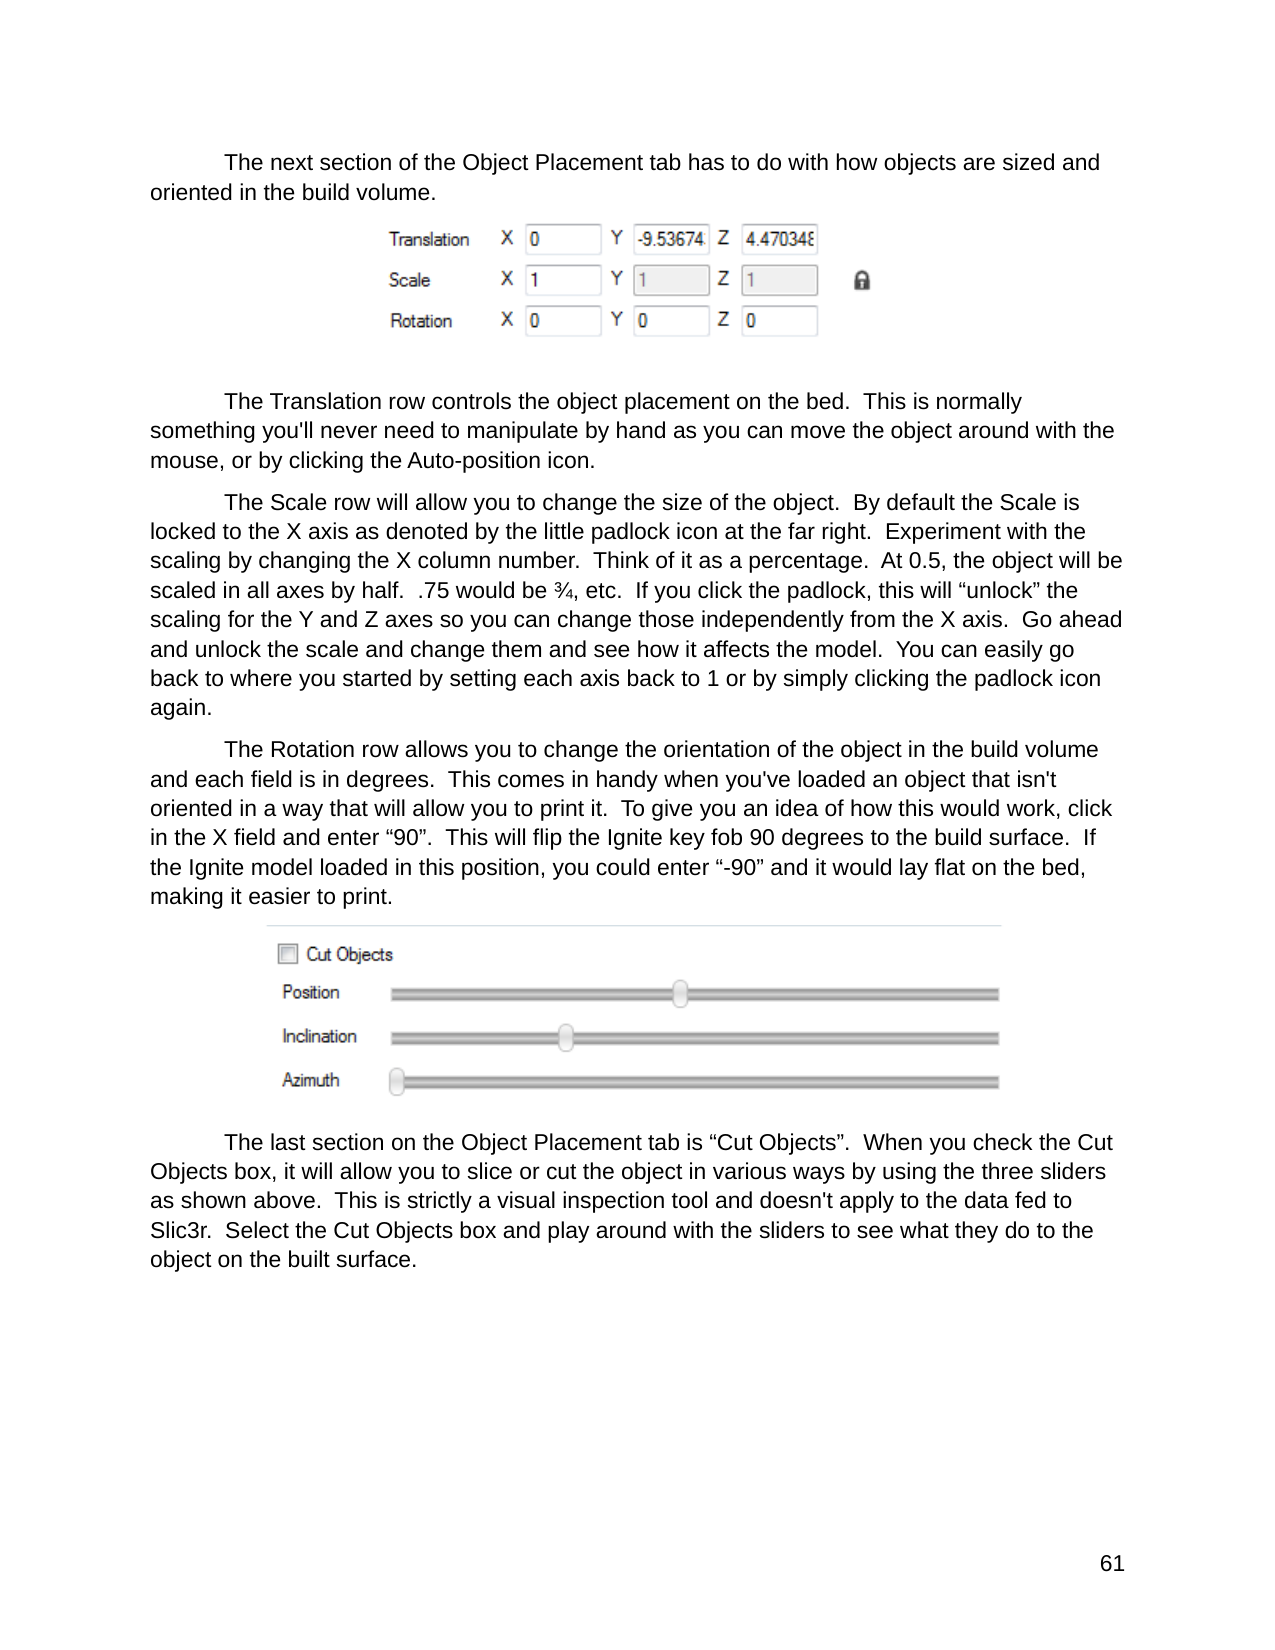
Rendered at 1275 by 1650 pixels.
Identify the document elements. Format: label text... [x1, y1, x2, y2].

text The Scale row will allow you to change the size of the object. By default the Scale is locked to the X axis as denoted by the little padlock icon at the far right. Experiment with the scaling by changing the X column number. Think of it as a percentage. At 0.5, the object will be scaled in all axes by half. .75 would be ¾, etc. If you click the padlock, this will “unlock” the scaling for the Y and Z axes so you can change those independently from the X axis. Go ahead and unlock the scale and change them and see how it affects the model. You can easily go back to where you started by setting each axis back to 1 or by simply clicking the padlock icon again. [150, 489, 1125, 721]
picture [264, 925, 1011, 1126]
text The next section of the Object Placement tab has to do with how objects are sized and oriented in the build volume. [150, 150, 1125, 205]
text The last section on the Object Placement tab is “Cut Objects”. When you check the Cut Objects box, it will allow you to slice or cut the object in various ways by using the three sliders as shown above. This is strictly a visual inspection tool and doesn't apply to the data fed to Slic3r. Select the Cut Objects box and play around with the sliders to see what they do to the object on the built surface. [150, 926, 1125, 1272]
text The Rotation row allows you to change the orientation of the object in the build volume and each field is in degrees. This comes in handy when you've loaded an object that isn't oriented in a way that will allow you to print it. To give you an idea of how this would work, click in the X field and enter “90”. This will flip the Ignite key fob 90 degrees to the build surface. If the Ignite model loaded in this position, you could enter “-90” and it would lay flat on the bed, making it easier to print. [150, 737, 1125, 909]
text The Translation row controls the object placement on the bed. This is normally something you'll never need to manipulate by hand as you can move the object around with the mouse, or by clicking the Auto-position icon. [150, 389, 1125, 473]
picture [375, 221, 900, 348]
